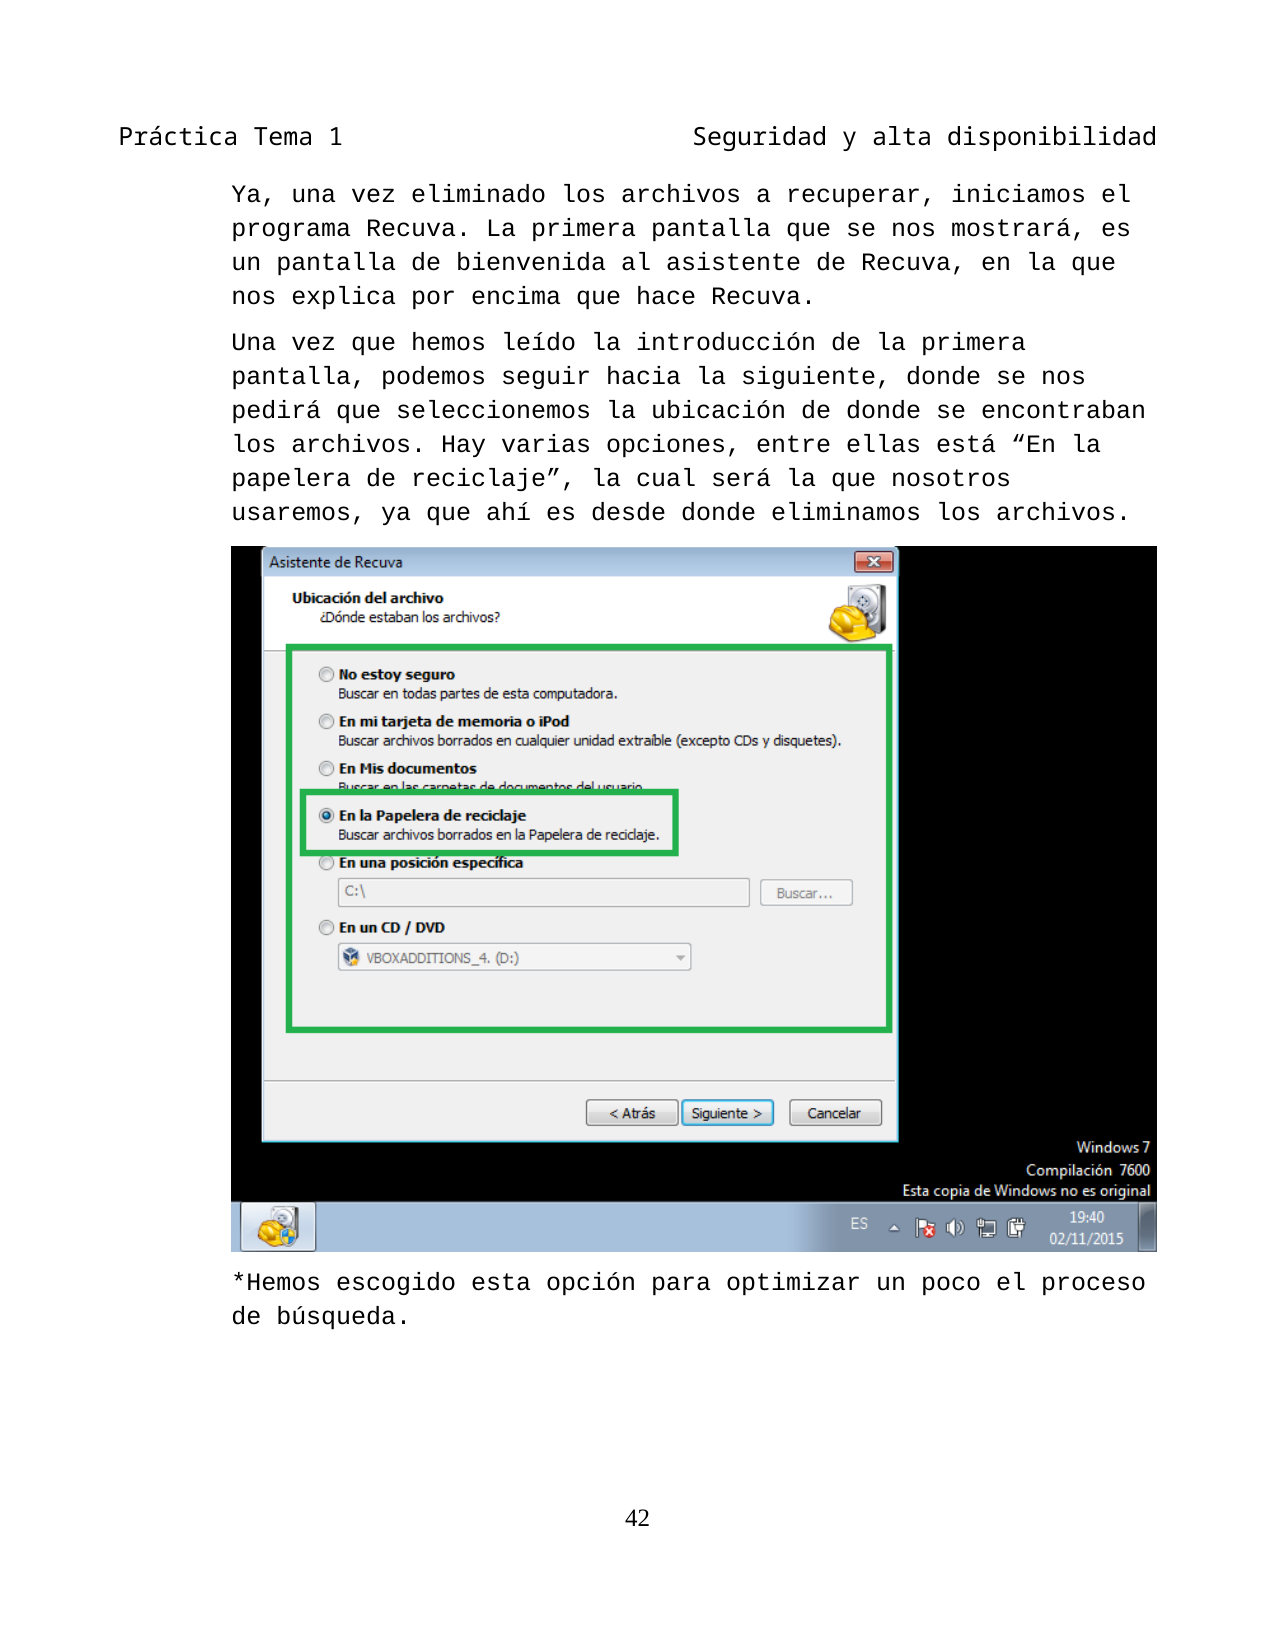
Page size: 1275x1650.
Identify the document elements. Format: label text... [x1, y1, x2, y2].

picture [231, 546, 1157, 1252]
text *Hemos escogido esta opción para optimizar un poco el proceso de búsqueda. [231, 1269, 1157, 1332]
text Ya, una vez eliminado los archivos a recuperar, iniciamos el programa Recuva. La primera pantalla que se nos mostrará, es un pantalla de bienvenida al asistente de Recuva, en la que nos explica por encima que hace Recuva. [231, 182, 1157, 312]
text Una vez que hemos leído la introducción de la primera pantalla, podemos seguir hacia la siguiente, donde se nos pedirá que seleccionemos la ubicación de donde se encontraban los archivos. Hay varias opciones, entre ellas está “En la papelera de reciclaje”, la cual será la que nosotros usaremos, ya que ahí es desde donde eliminamos los archivos. [231, 330, 1157, 528]
